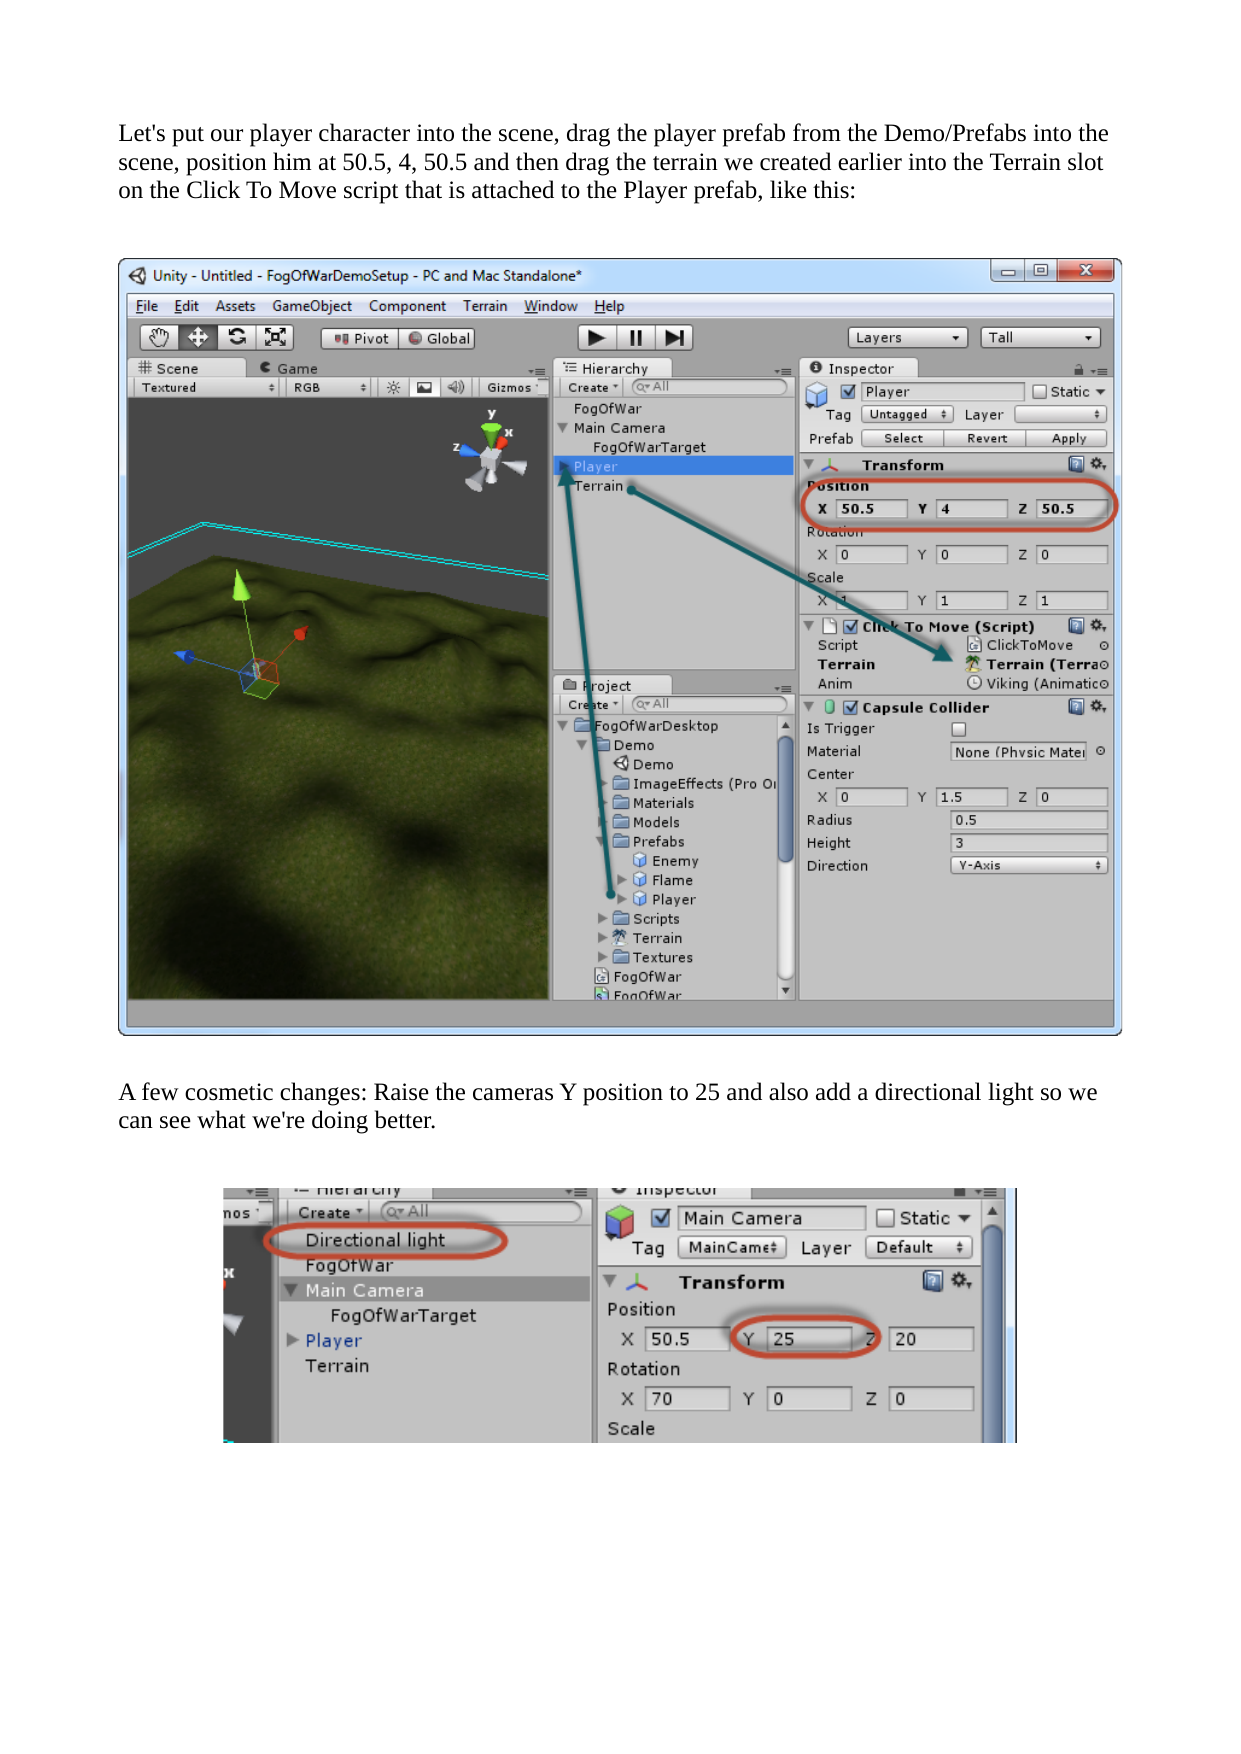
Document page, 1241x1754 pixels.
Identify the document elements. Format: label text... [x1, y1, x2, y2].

picture [118, 258, 1123, 1036]
text A few cosmetic changes: Raise the cameras Y position to 25 and also add a directional light so we can see what we're doing better. [118, 1077, 1122, 1134]
picture [223, 1188, 1017, 1443]
text Let's put our player character into the scene, drag the player prefab from the Demo/Prefabs into the scene, position him at 50.5, 4, 50.5 and then drag the terrain we created earlier into the Terrain slot on the Click To Move script that is attached to the Player prefab, like this: [118, 118, 1122, 204]
